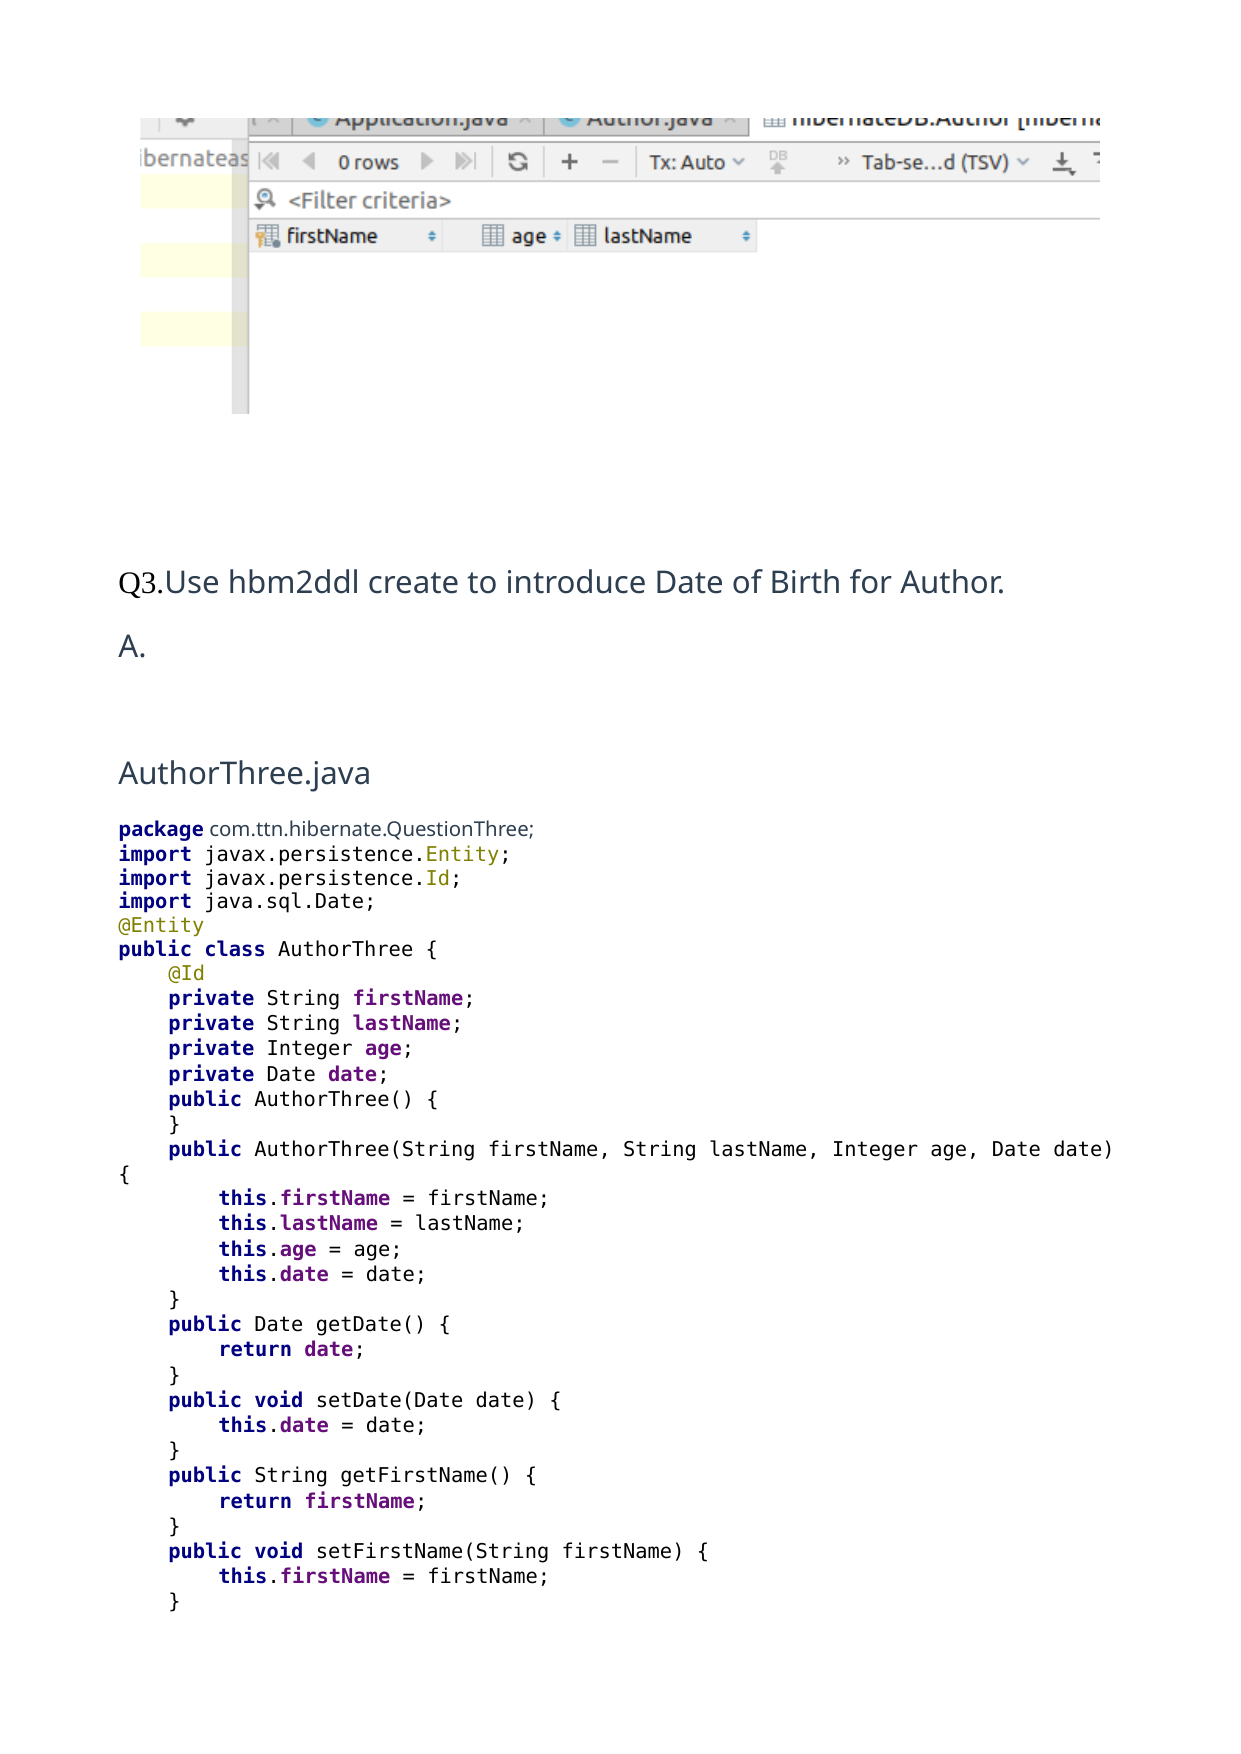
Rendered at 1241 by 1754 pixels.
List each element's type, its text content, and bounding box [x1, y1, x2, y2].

text this.date = date; [118, 1413, 1122, 1439]
text this.firstName = firstName; [118, 1187, 1122, 1212]
text } [118, 1514, 1122, 1539]
text package com.ttn.hibernate.QuestionThree; [118, 815, 1122, 842]
text AuthorThree.java [118, 751, 1122, 794]
text public Date getDate() { [118, 1313, 1122, 1338]
text private String lastName; [118, 1012, 1122, 1037]
text @Id [118, 961, 1122, 986]
text private String firstName; [118, 986, 1122, 1012]
text public void setFirstName(String firstName) { [118, 1539, 1122, 1565]
text this.date = date; [118, 1262, 1122, 1287]
text } [118, 1590, 1122, 1615]
text import javax.persistence.Entity; [118, 842, 1122, 866]
text public AuthorThree() { [118, 1087, 1122, 1112]
text this.lastName = lastName; [118, 1212, 1122, 1237]
text } [118, 1363, 1122, 1388]
text } [118, 1439, 1122, 1464]
text return date; [118, 1338, 1122, 1363]
text this.age = age; [118, 1237, 1122, 1262]
text public void setDate(Date date) { [118, 1388, 1122, 1413]
text this.firstName = firstName; [118, 1565, 1122, 1590]
text } [118, 1112, 1122, 1138]
text public class AuthorThree { [118, 937, 1122, 961]
text public String getFirstName() { [118, 1464, 1122, 1489]
text return firstName; [118, 1489, 1122, 1514]
text A. [118, 624, 1122, 667]
text import java.sql.Date; [118, 890, 1122, 914]
text private Date date; [118, 1062, 1122, 1087]
text import javax.persistence.Id; [118, 866, 1122, 890]
text public AuthorThree(String firstName, String lastName, Integer age, Date date) { [118, 1138, 1122, 1187]
picture [140, 118, 1100, 414]
text @Entity [118, 914, 1122, 937]
text private Integer age; [118, 1037, 1122, 1062]
text } [118, 1287, 1122, 1313]
text Q3.Use hbm2ddl create to introduce Date of Birth for Author. [118, 561, 1122, 603]
